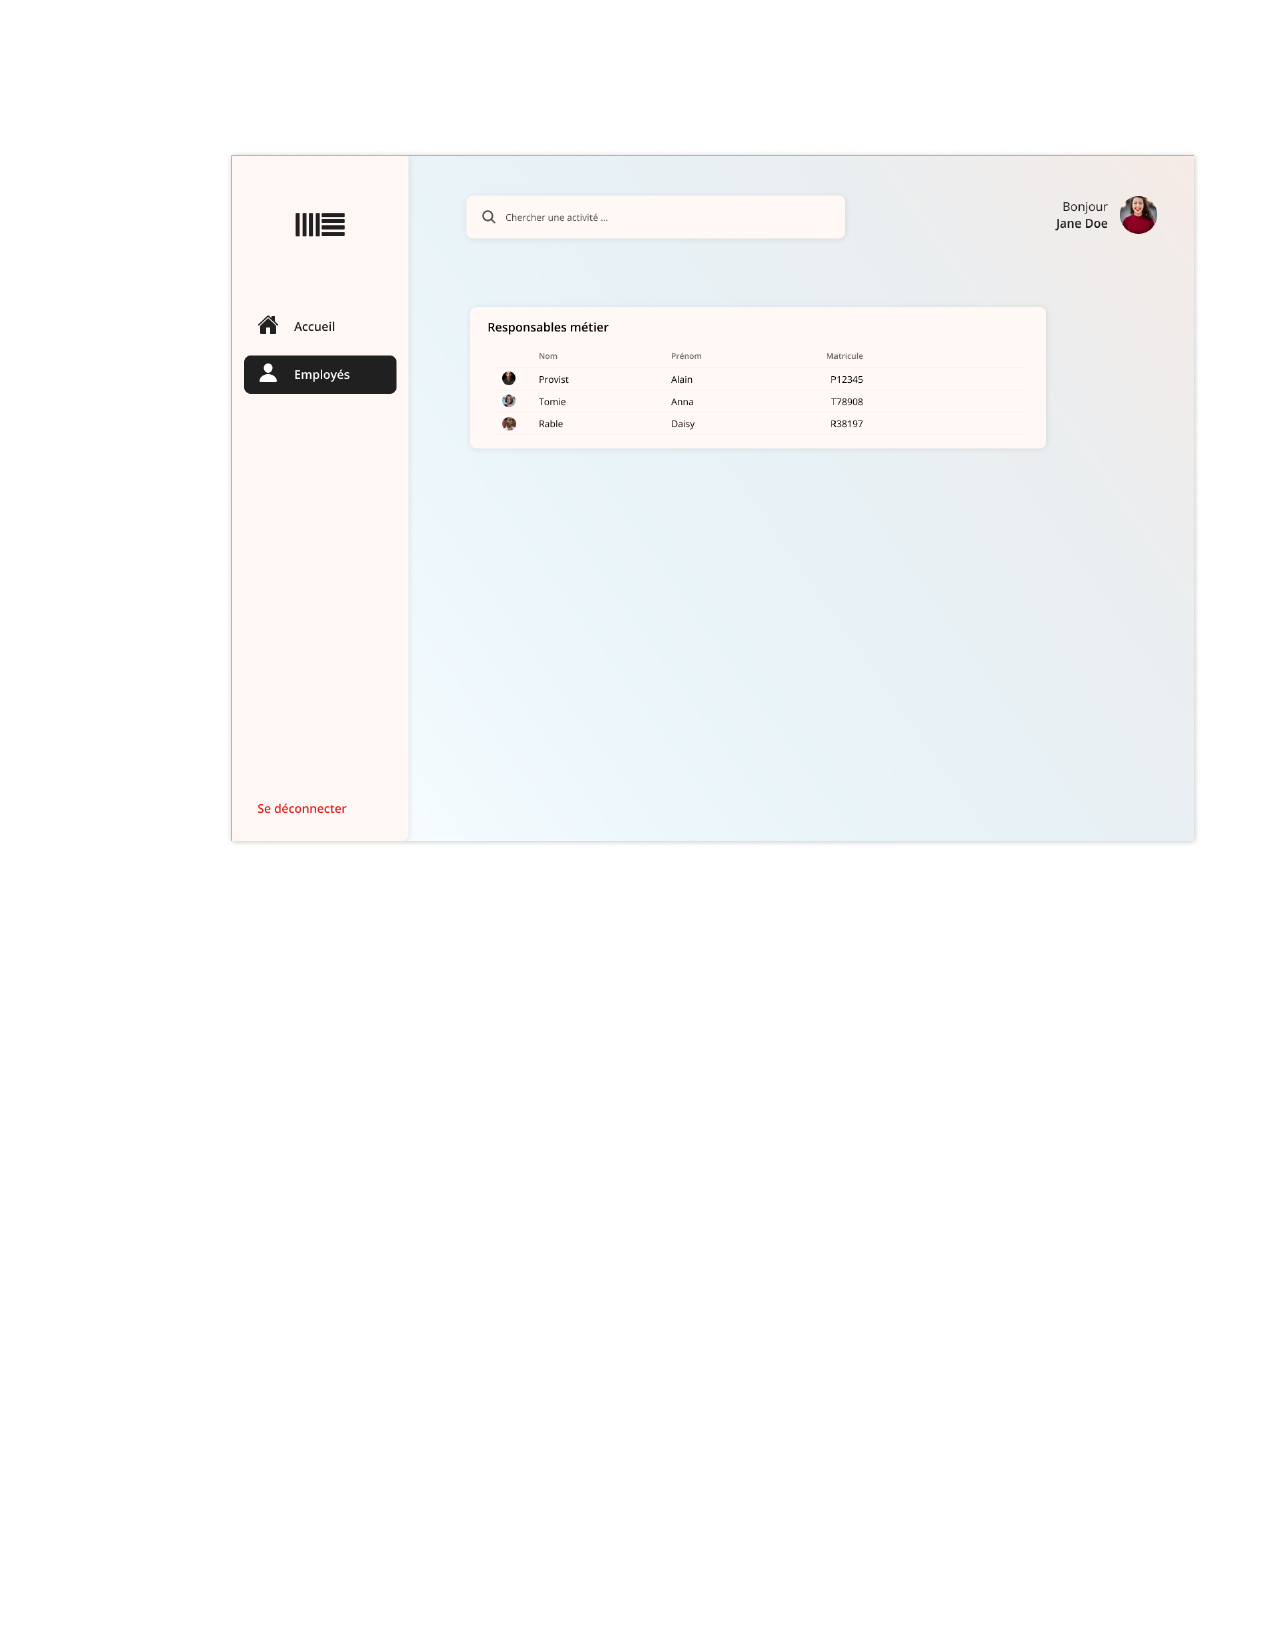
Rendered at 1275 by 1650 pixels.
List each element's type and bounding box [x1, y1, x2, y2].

picture [225, 150, 1200, 848]
